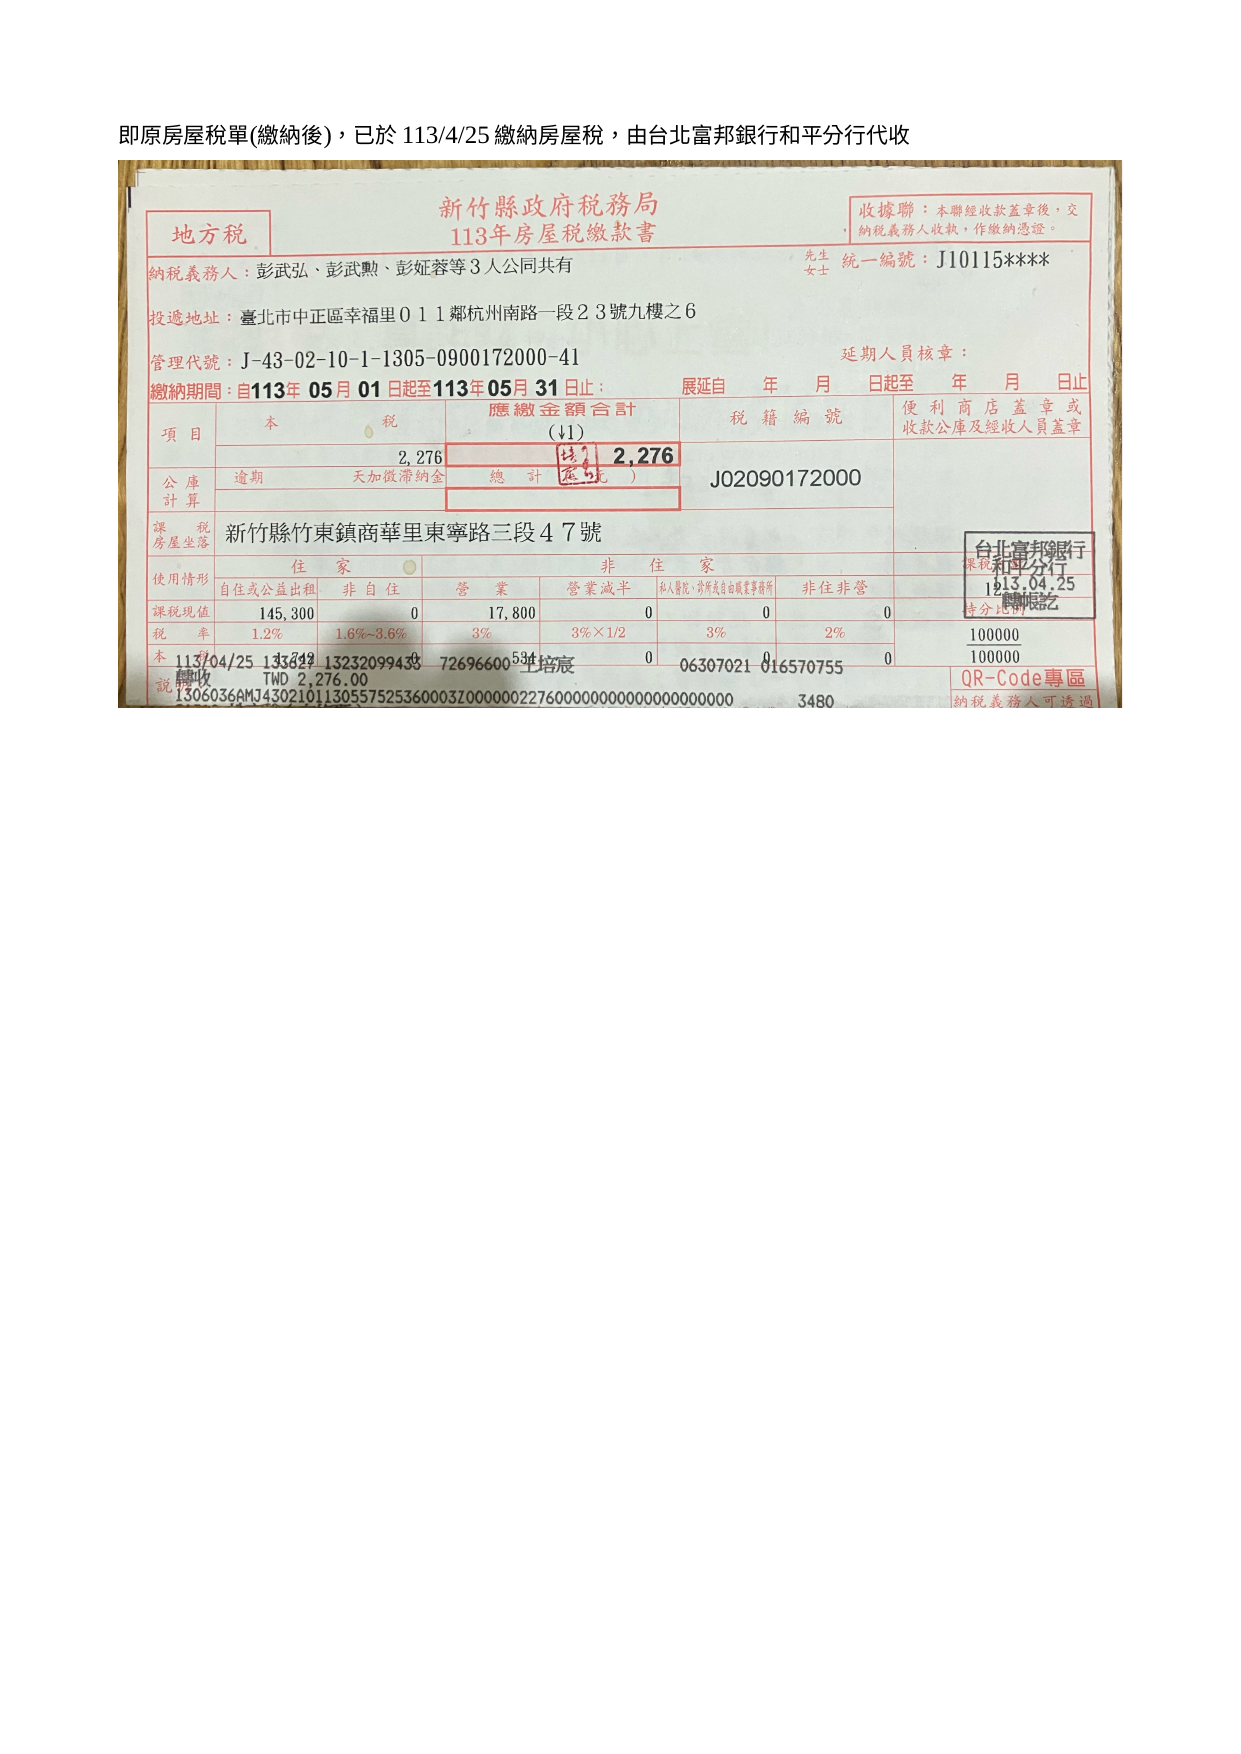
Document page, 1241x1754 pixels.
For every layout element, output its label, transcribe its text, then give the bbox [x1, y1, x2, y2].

picture [118, 160, 1123, 708]
text 即原房屋稅單(繳納後)，已於113/4/25繳納房屋稅，由台北富邦銀行和平分行代收 [118, 118, 1122, 150]
